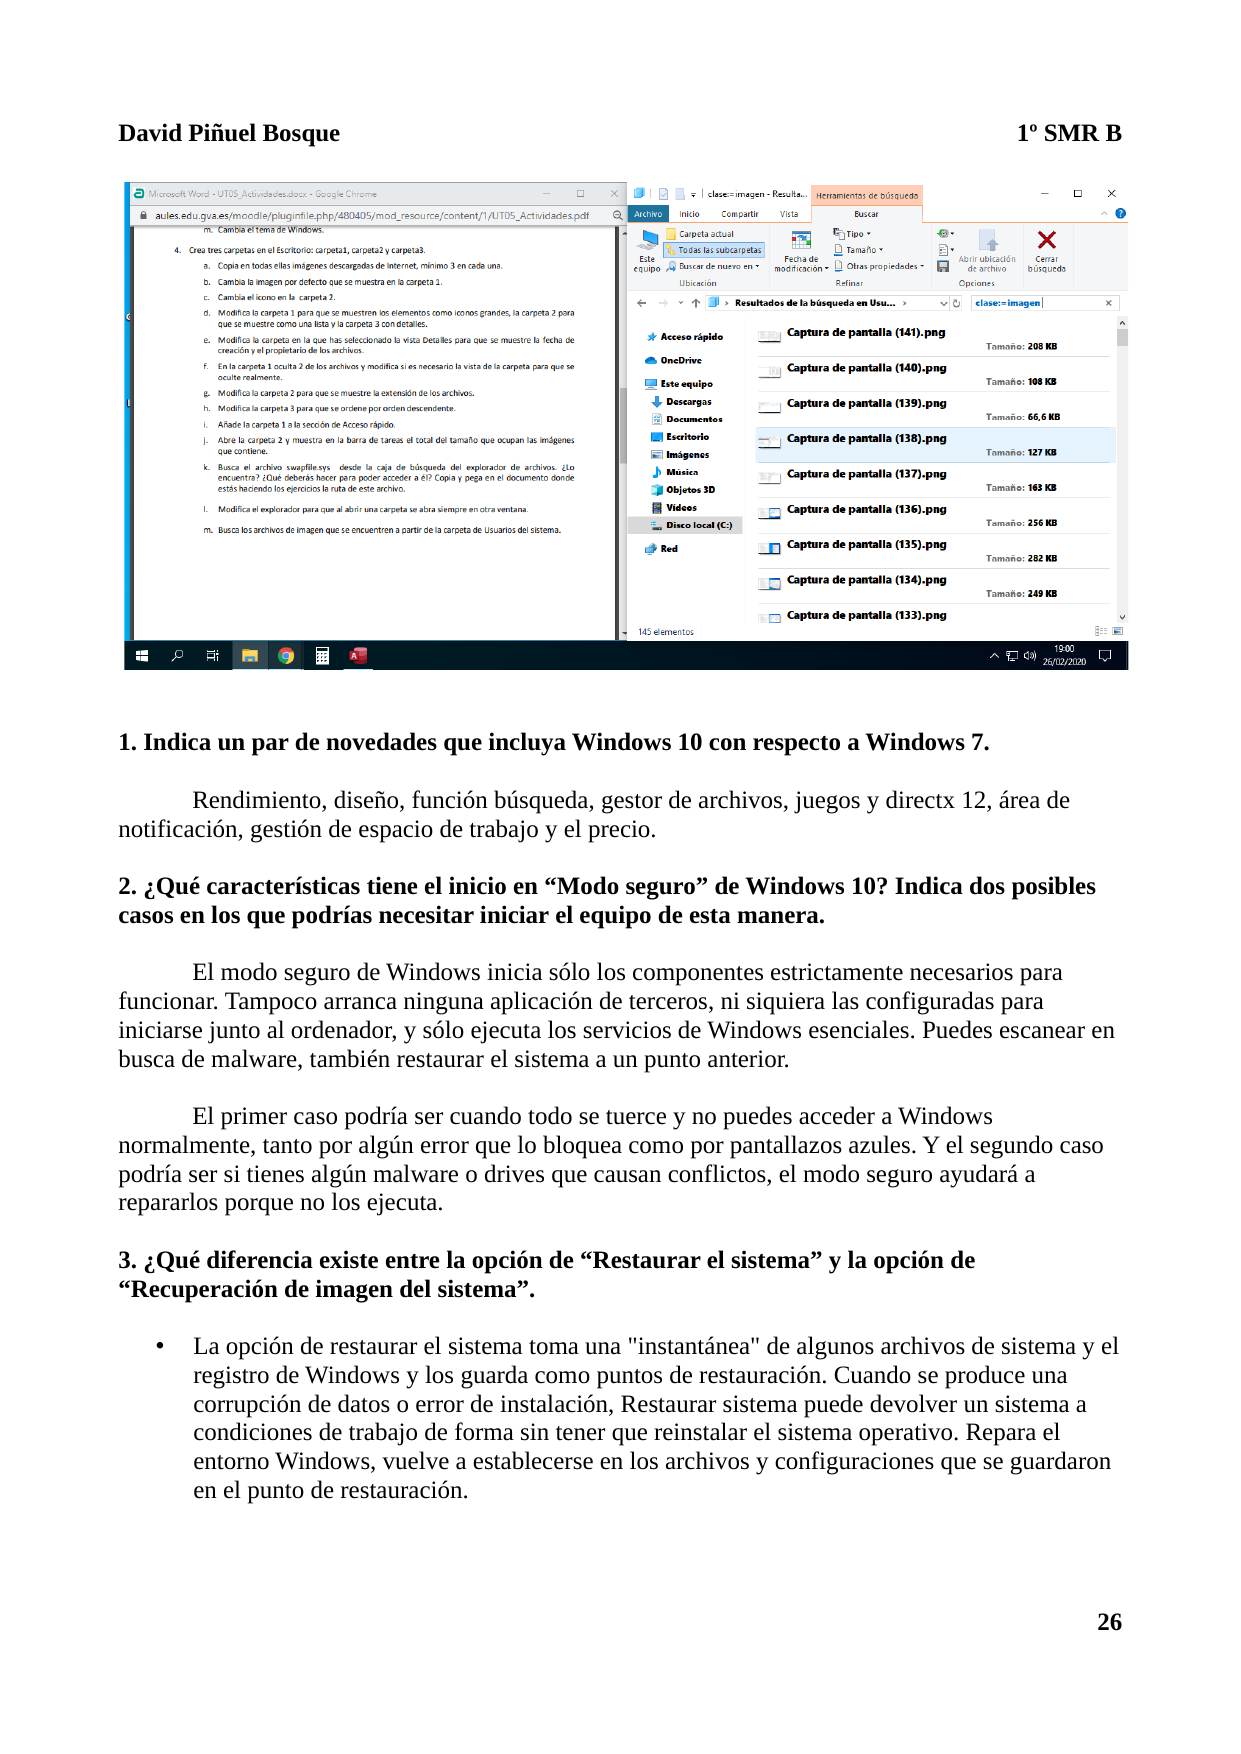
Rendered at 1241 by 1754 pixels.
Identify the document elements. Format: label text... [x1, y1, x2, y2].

text El primer caso podría ser cuando todo se tuerce y no puedes acceder a Windows normalmente, tanto por algún error que lo bloquea como por pantallazos azules. Y el segundo caso podría ser si tienes algún malware o drives que causan conflictos, el modo seguro ayudará a repararlos porque no los ejecuta. [118, 1101, 1122, 1216]
text 3. ¿Qué diferencia existe entre la opción de “Restaurar el sistema” y la opción de “Recuperación de imagen del sistema”. [118, 1245, 1122, 1302]
text El modo seguro de Windows inicia sólo los componentes estrictamente necesarios para funcionar. Tampoco arranca ninguna aplicación de terceros, ni siquiera las configuradas para iniciarse junto al ordenador, y sólo ejecuta los servicios de Windows esenciales. Puedes escanear en busca de malware, también restaurar el sistema a un punto anterior. [118, 957, 1122, 1072]
list La opción de restaurar el sistema toma una "instantánea" de algunos archivos de sistema y el registro de Windows y los guarda como puntos de restauración. Cuando se produce una corrupción de datos o error de instalación, Restaurar sistema puede devolver un sistema a condiciones de trabajo de forma sin tener que reinstalar el sistema operativo. Repara el entorno Windows, vuelve a establecerse en los archivos y configuraciones que se guardaron en el punto de restauración. [156, 1331, 1122, 1504]
text 2. ¿Qué características tiene el inicio en “Modo seguro” de Windows 10? Indica dos posibles casos en los que podrías necesitar iniciar el equipo de esta manera. [118, 871, 1122, 929]
text Rendimiento, diseño, función búsqueda, gestor de archivos, juegos y directx 12, área de notificación, gestión de espacio de trabajo y el precio. [118, 785, 1122, 842]
picture [124, 182, 1129, 670]
text 1. Indica un par de novedades que incluya Windows 10 con respecto a Windows 7. [118, 727, 1122, 756]
